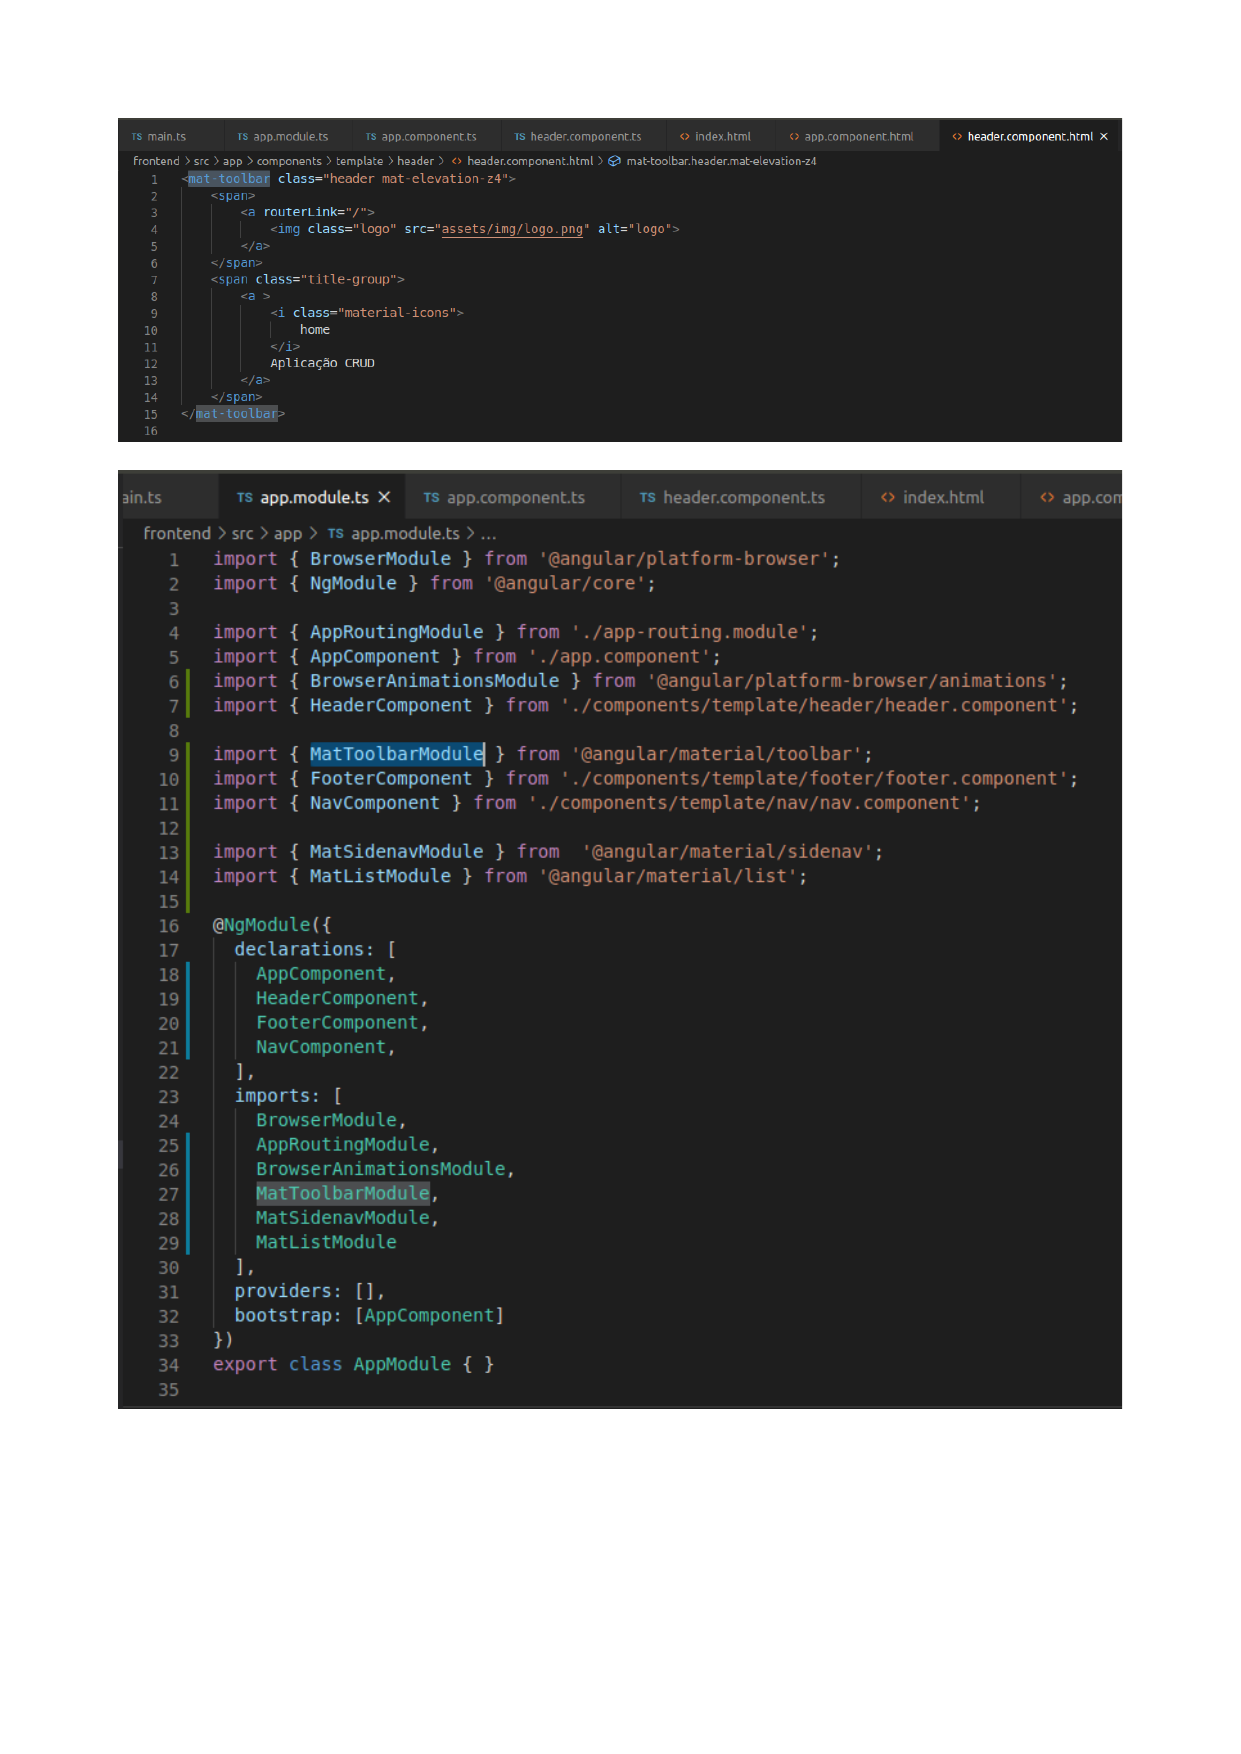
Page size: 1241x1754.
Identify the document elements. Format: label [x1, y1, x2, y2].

picture [118, 470, 1123, 1409]
picture [118, 118, 1123, 442]
